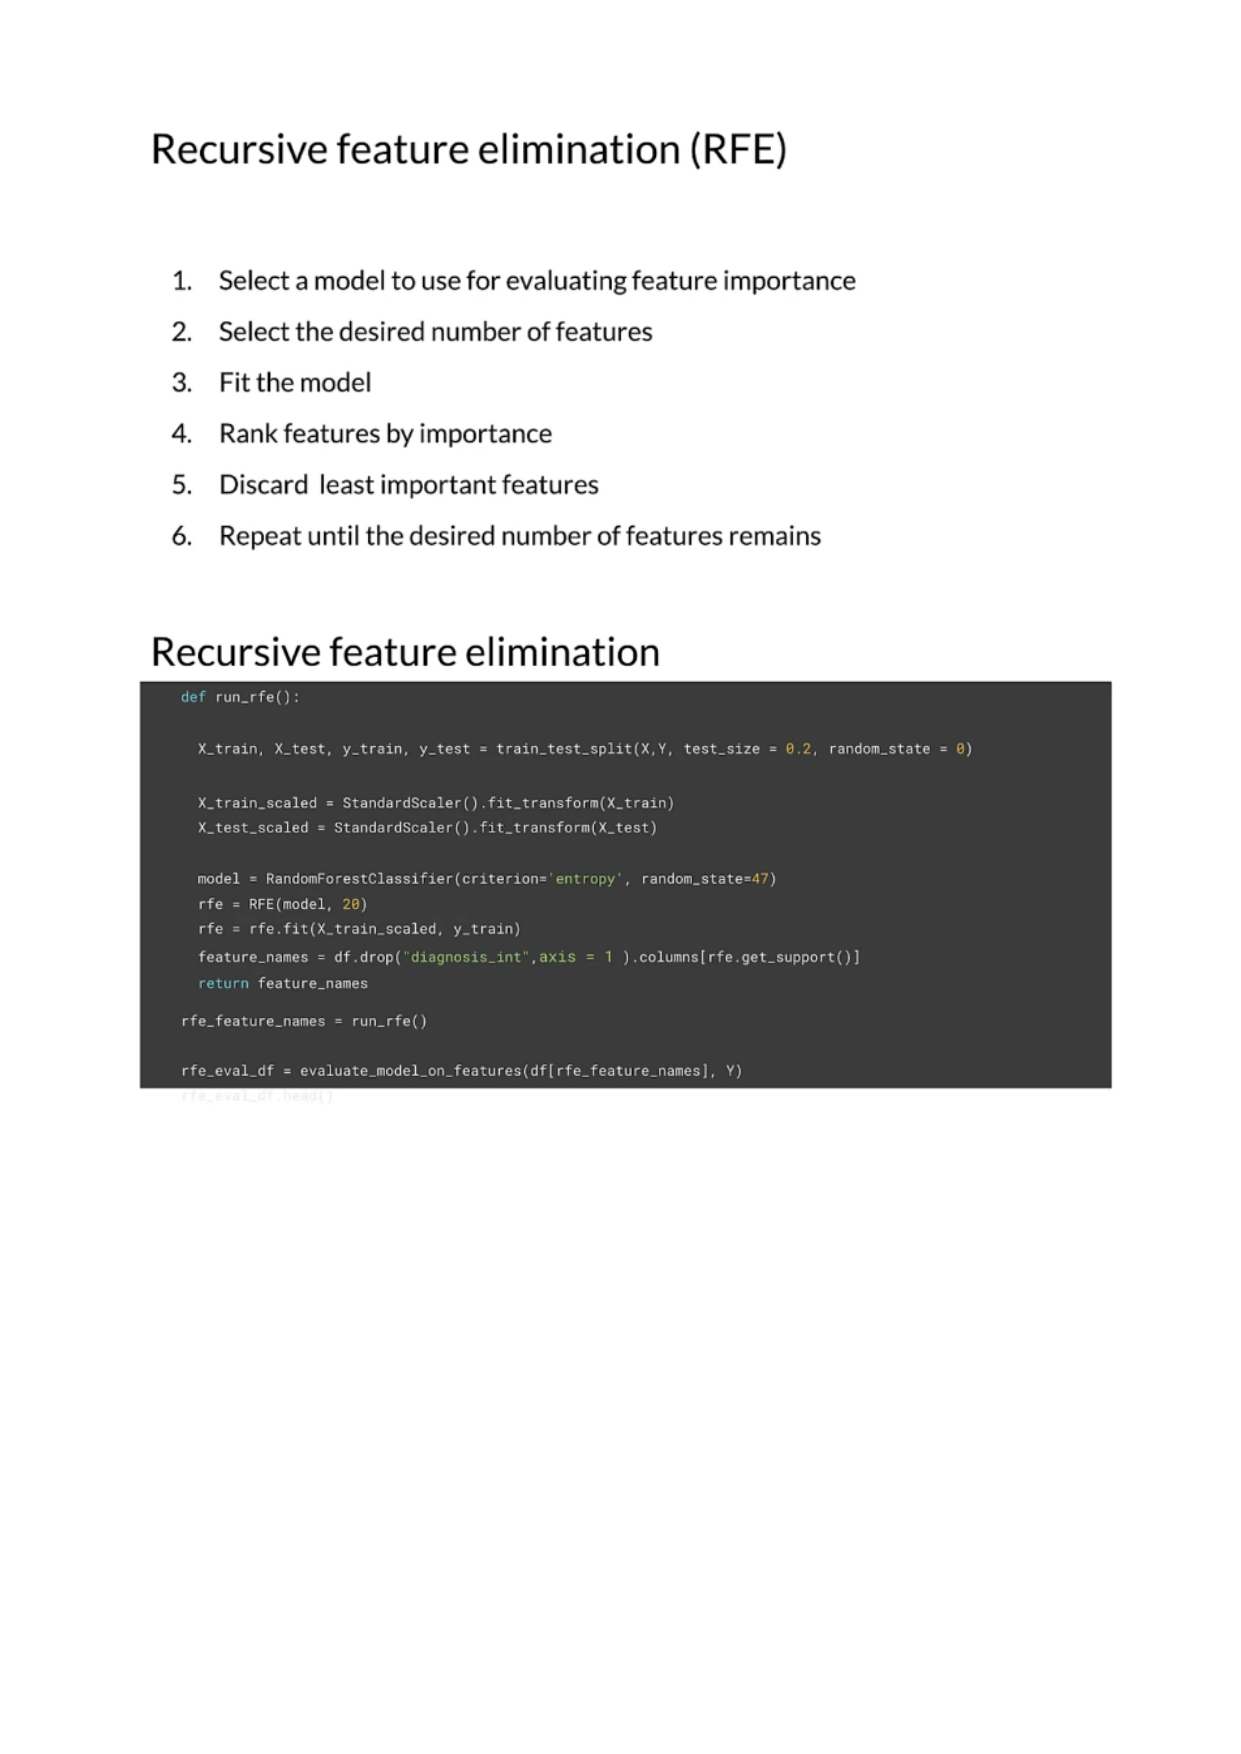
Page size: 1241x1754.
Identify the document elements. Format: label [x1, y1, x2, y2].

picture [118, 118, 1123, 565]
picture [118, 622, 1123, 1106]
